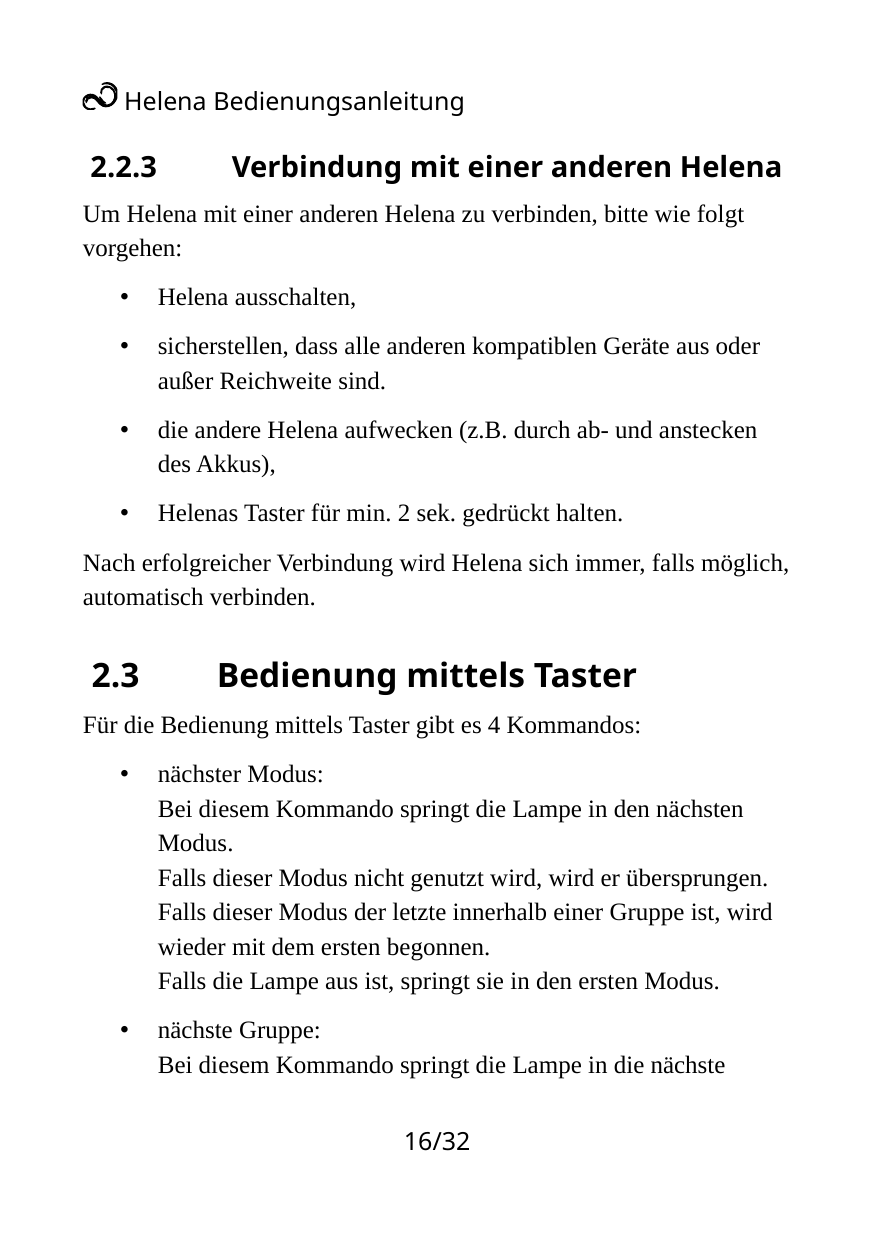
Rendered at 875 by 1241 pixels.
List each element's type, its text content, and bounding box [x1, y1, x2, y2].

list Helena ausschalten, [120, 282, 791, 311]
subtitle Bedienung mittels Taster [83, 652, 791, 698]
list nächste Gruppe: Bei diesem Kommando springt die Lampe in die nächste [120, 1015, 791, 1078]
text Um Helena mit einer anderen Helena zu verbinden, bitte wie folgt vorgehen: [83, 199, 791, 262]
subtitle Verbindung mit einer anderen Helena [83, 147, 791, 186]
text Für die Bedienung mittels Taster gibt es 4 Kommandos: [83, 710, 791, 739]
list die andere Helena aufwecken (z.B. durch ab- und anstecken des Akkus), [120, 415, 791, 478]
text Nach erfolgreicher Verbindung wird Helena sich immer, falls möglich, automatisch verbinden. [83, 548, 791, 611]
list nächster Modus: Bei diesem Kommando springt die Lampe in den nächsten Modus. Falls dieser Modus nicht genutzt wird, wird er übersprungen. Falls dieser Modus der letzte innerhalb einer Gruppe ist, wird wieder mit dem ersten begonnen. Falls die Lampe aus ist, springt sie in den ersten Modus. [120, 759, 791, 995]
list sicherstellen, dass alle anderen kompatiblen Geräte aus oder außer Reichweite sind. [120, 331, 791, 395]
list Helenas Taster für min. 2 sek. gedrückt halten. [120, 498, 791, 527]
